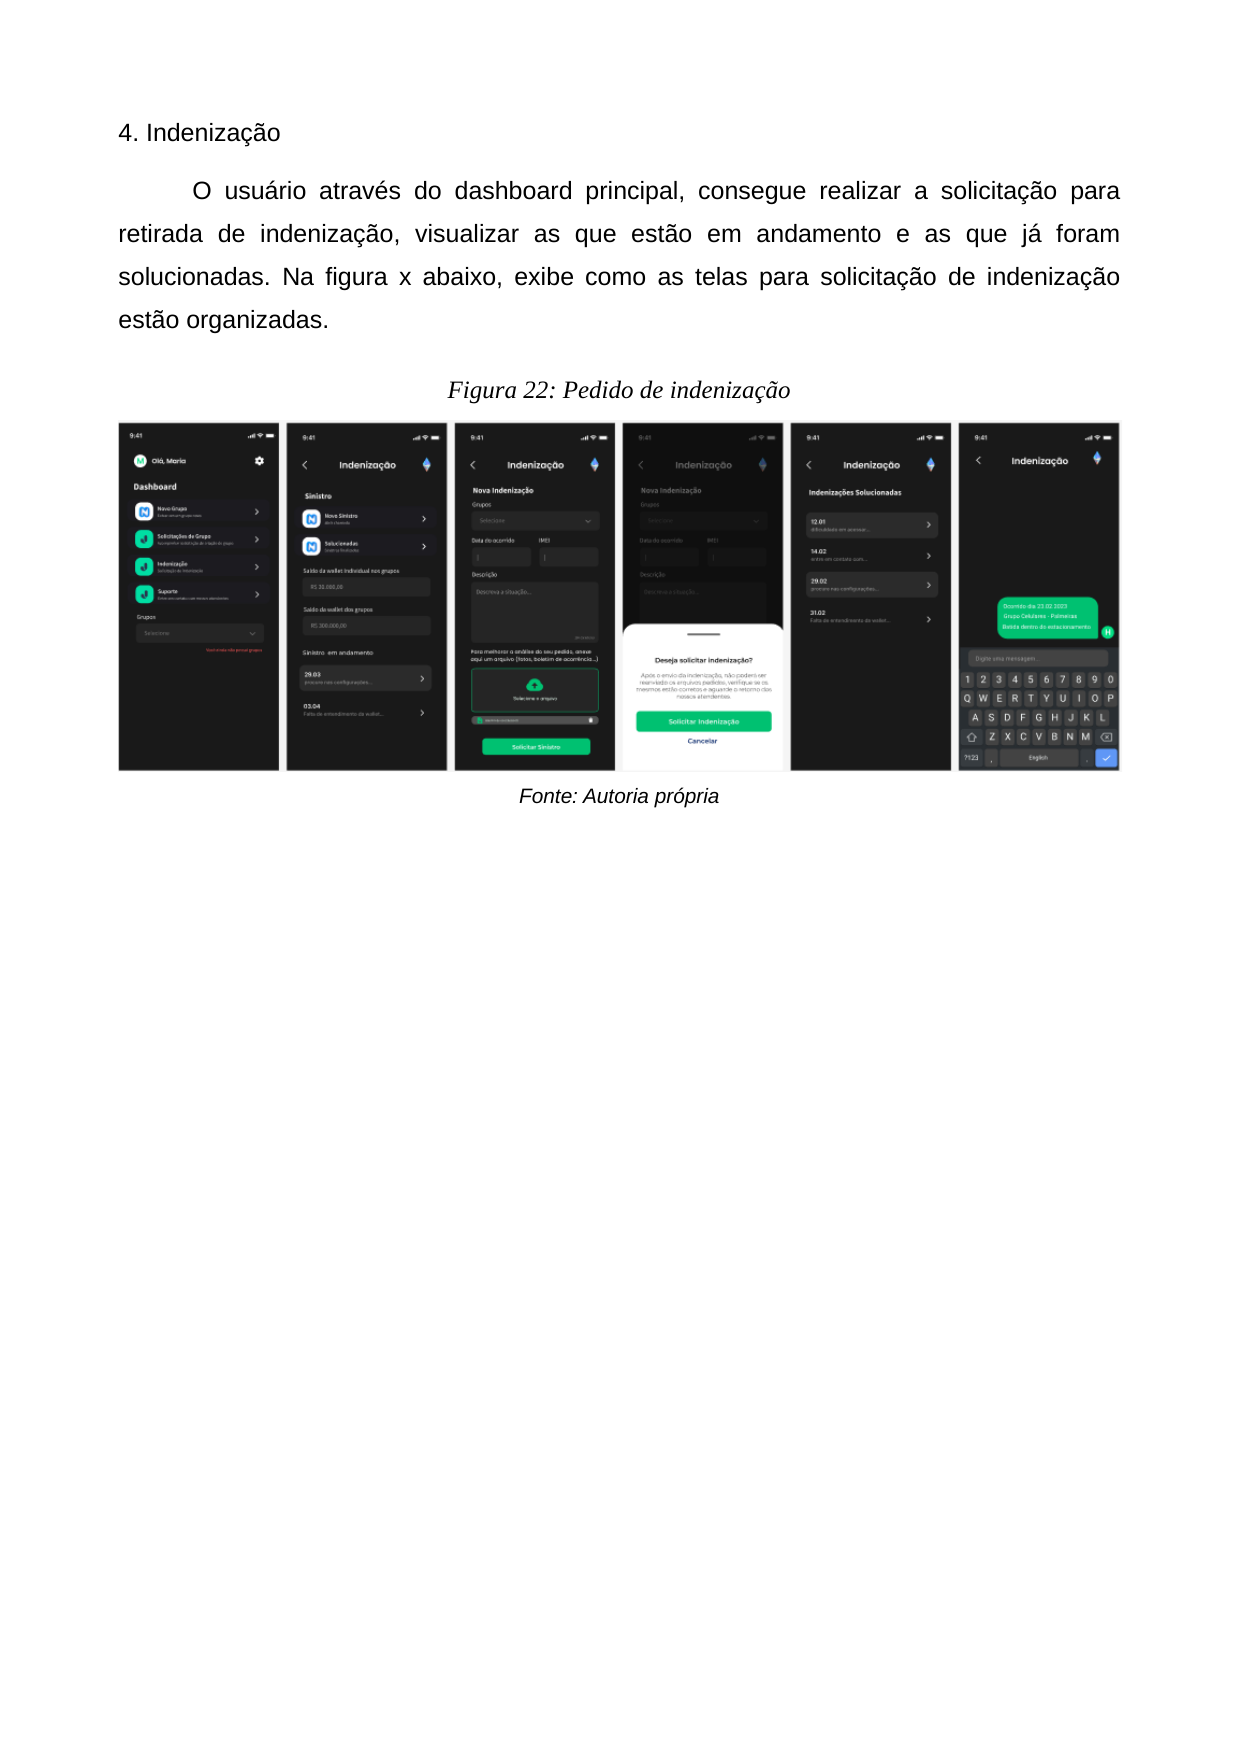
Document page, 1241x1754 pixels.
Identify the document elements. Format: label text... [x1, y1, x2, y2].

text Figura 22: Pedido de indenização [118, 375, 1122, 404]
text [118, 404, 1122, 420]
text [118, 363, 1122, 375]
text 4. Indenização [118, 118, 1122, 147]
picture [118, 420, 1123, 772]
text Fonte: Autoria própria [118, 772, 1122, 808]
text O usuário através do dashboard principal, consegue realizar a solicitação para retirada de indenização, visualizar as que estão em andamento e as que já foram solucionadas. Na figura x abaixo, exibe como as telas para solicitação de indenização estão organizadas. [118, 176, 1122, 334]
